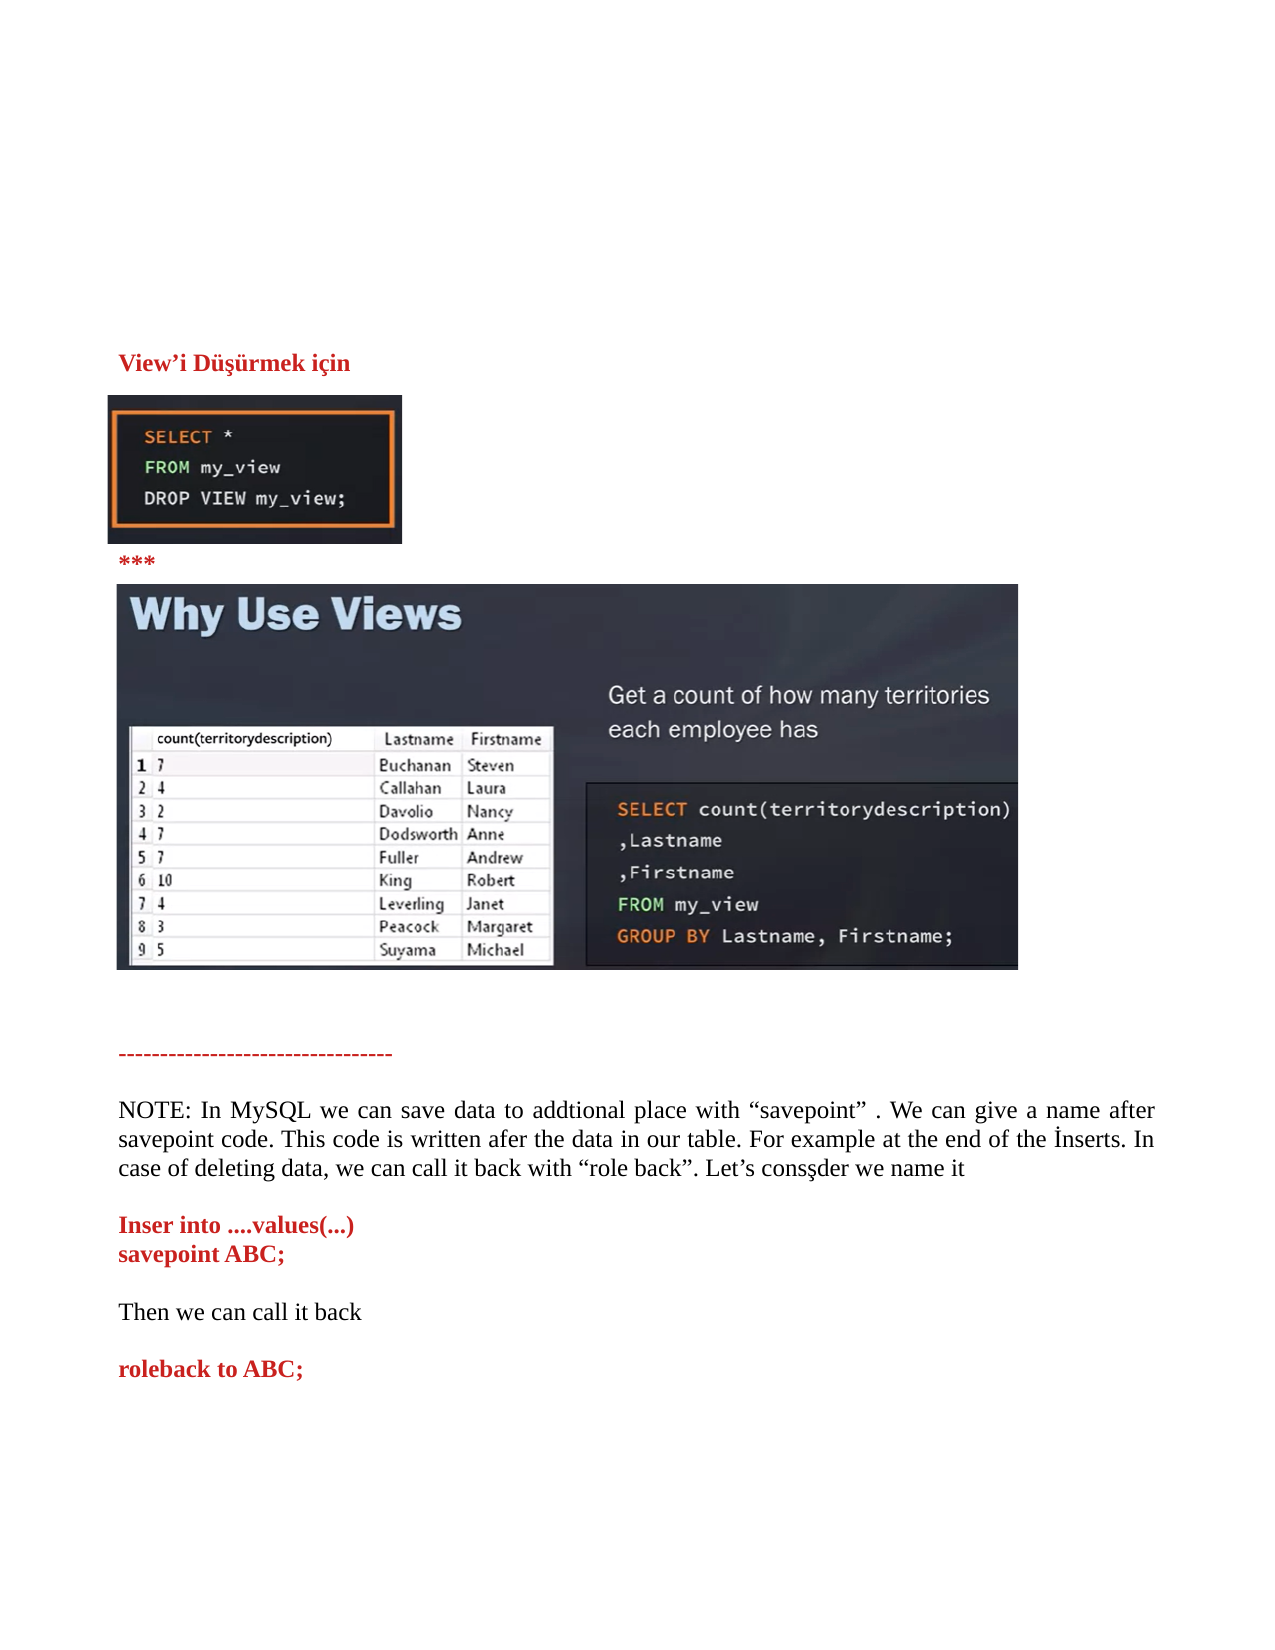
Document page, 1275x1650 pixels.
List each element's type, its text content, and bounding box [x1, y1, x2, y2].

picture [116, 584, 1019, 970]
text *** [118, 549, 1157, 578]
text NOTE: In MySQL we can save data to addtional place with “savepoint” . We can give a name after savepoint code. This code is written afer the data in our table. For example at the end of the İnserts. In case of deleting data, we can call it back with “role back”. Let’s consşder we name it [118, 1096, 1157, 1182]
text Inser into ....values(...) [118, 1211, 1157, 1239]
text roleback to ABC; [118, 1354, 1157, 1383]
picture [107, 395, 403, 544]
text Then we can call it back [118, 1297, 1157, 1326]
text View’i Düşürmek için [118, 348, 1157, 377]
text --------------------------------- [118, 1038, 1157, 1067]
text savepoint ABC; [118, 1239, 1157, 1268]
